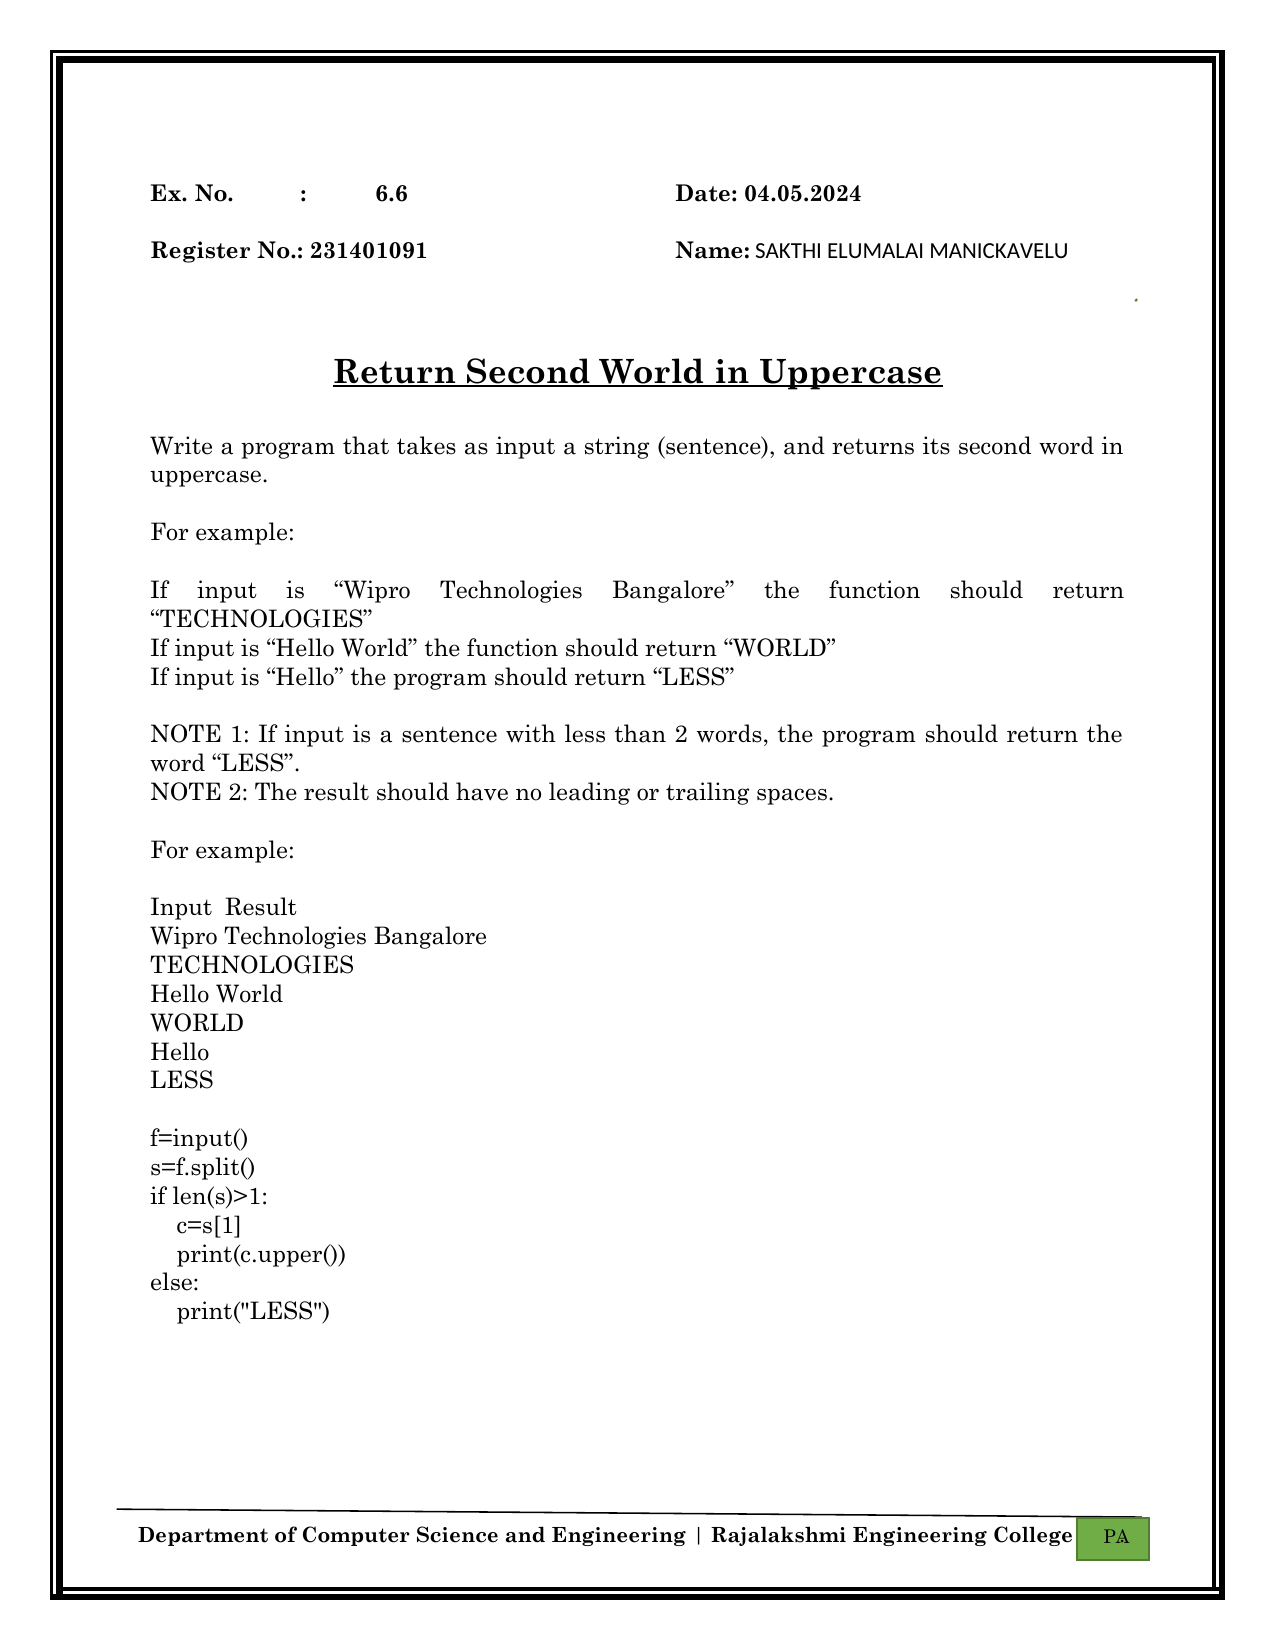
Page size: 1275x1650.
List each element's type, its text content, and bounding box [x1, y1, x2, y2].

text If input is “Hello World” the function should return “WORLD” [150, 632, 1125, 661]
text s=f.split() [150, 1152, 1125, 1181]
text Hello [150, 1036, 1125, 1065]
text Register No.: 231401091 Name: SAKTHI ELUMALAI MANICKAVELU [150, 236, 1125, 264]
text Hello World [150, 979, 1125, 1007]
text WORLD [150, 1007, 1125, 1036]
text Ex. No. : 6.6 Date: 04.05.2024 [150, 179, 1125, 207]
text If input is “Hello” the program should return “LESS” [150, 661, 1125, 690]
text print("LESS") [150, 1296, 1125, 1325]
text TECHNOLOGIES [150, 950, 1125, 979]
text else: [150, 1267, 1125, 1296]
text Wipro Technologies Bangalore [150, 921, 1125, 950]
text For example: [150, 517, 1125, 546]
text Return Second World in Uppercase [150, 350, 1125, 390]
text if len(s)>1: [150, 1181, 1125, 1209]
text Write a program that takes as input a string (sentence), and returns its second word in uppercase. [150, 430, 1125, 488]
text If input is “Wipro Technologies Bangalore” the function should return “TECHNOLOGIES” [150, 575, 1125, 632]
text print(c.upper()) [150, 1238, 1125, 1267]
text NOTE 2: The result should have no leading or trailing spaces. [150, 777, 1125, 806]
text For example: [150, 834, 1125, 863]
text LESS [150, 1065, 1125, 1094]
text f=input() [150, 1123, 1125, 1152]
text NOTE 1: If input is a sentence with less than 2 words, the program should return the word “LESS”. [150, 719, 1125, 777]
text Input Result [150, 892, 1125, 921]
text c=s[1] [150, 1209, 1125, 1238]
